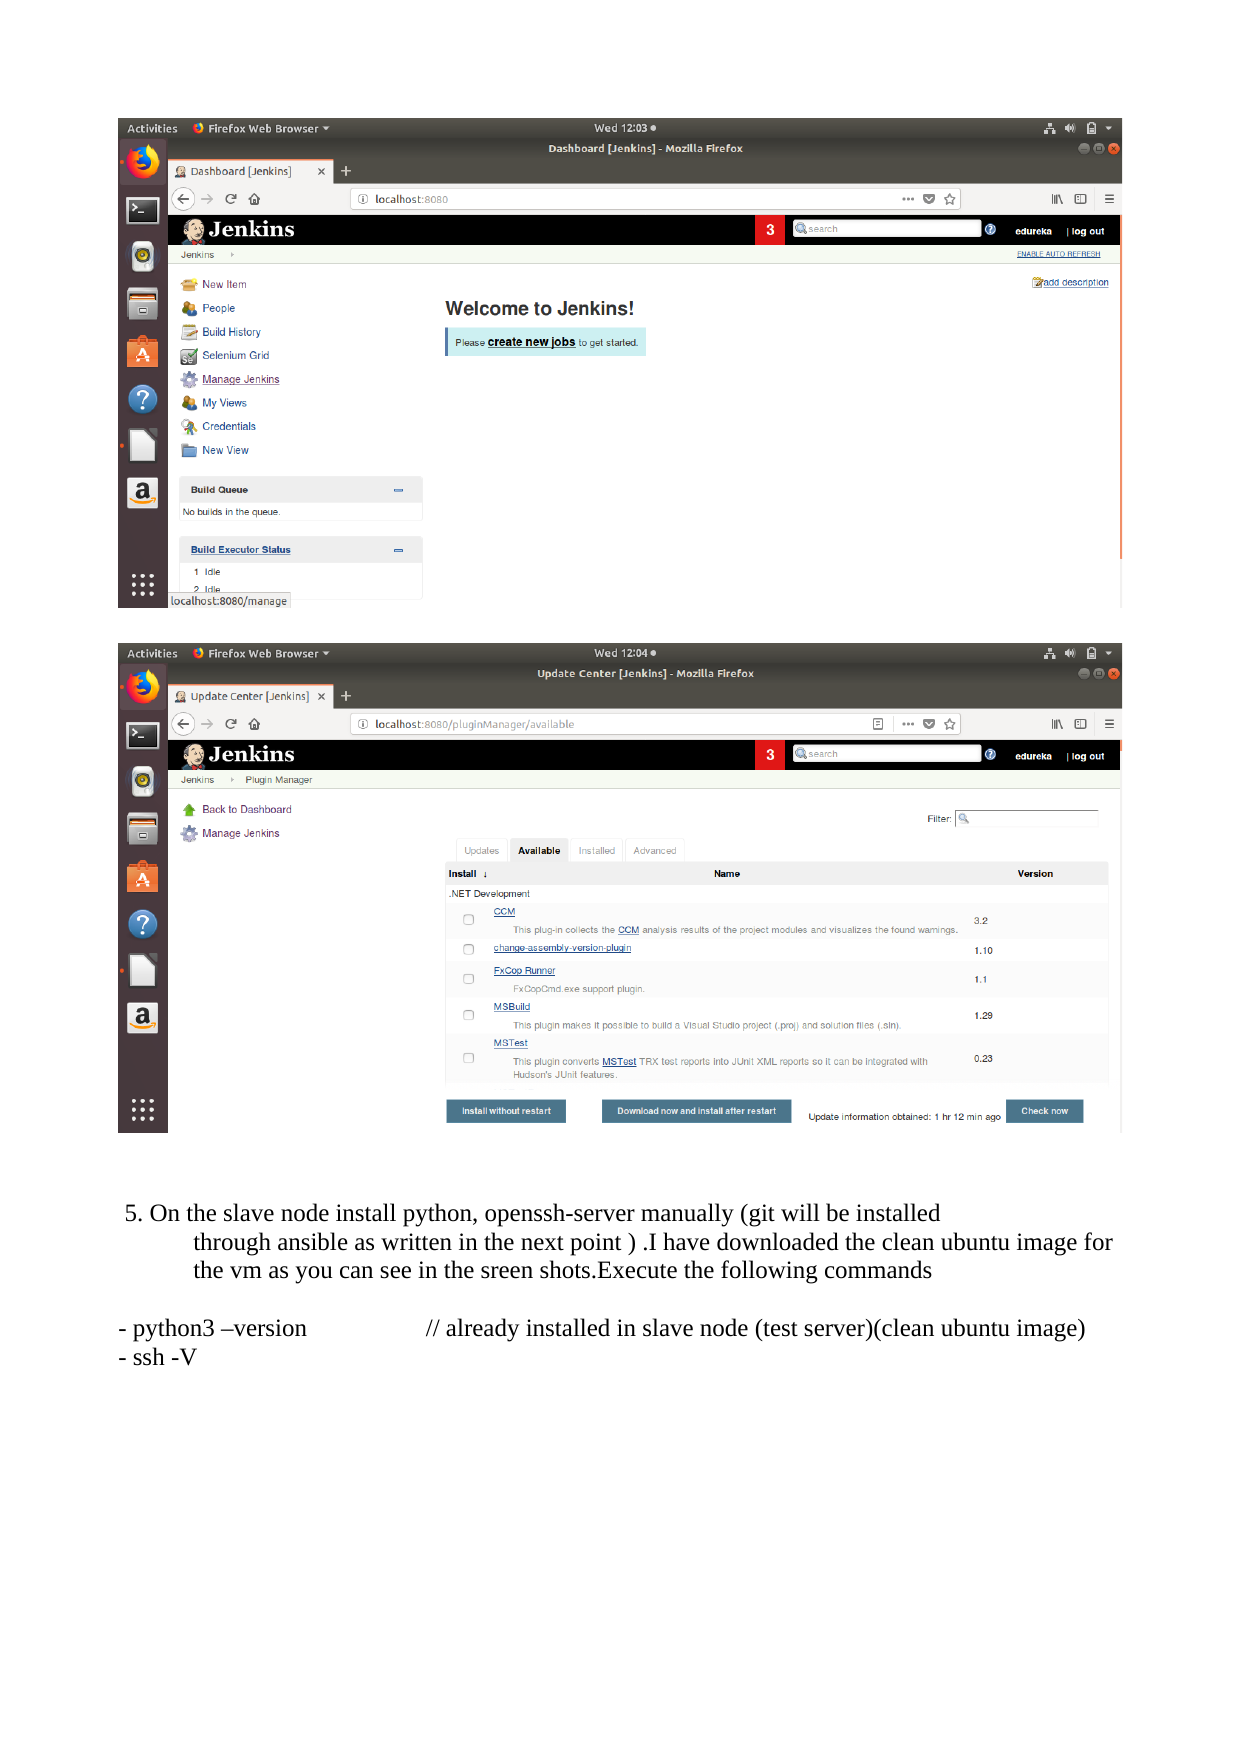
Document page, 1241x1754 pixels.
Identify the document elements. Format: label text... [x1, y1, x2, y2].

text - python3 –version // already installed in slave node (test server)(clean ubuntu image) [118, 1313, 1122, 1342]
text 5. On the slave node install python, openssh-server manually (git will be installed [118, 1198, 1122, 1227]
text - ssh -V [118, 1342, 1122, 1370]
picture [118, 643, 1123, 1133]
list through ansible as written in the next point ) .I have downloaded the clean ubuntu image for the vm as you can see in the sreen shots.Execute the following commands [156, 1227, 1122, 1284]
picture [118, 118, 1123, 608]
